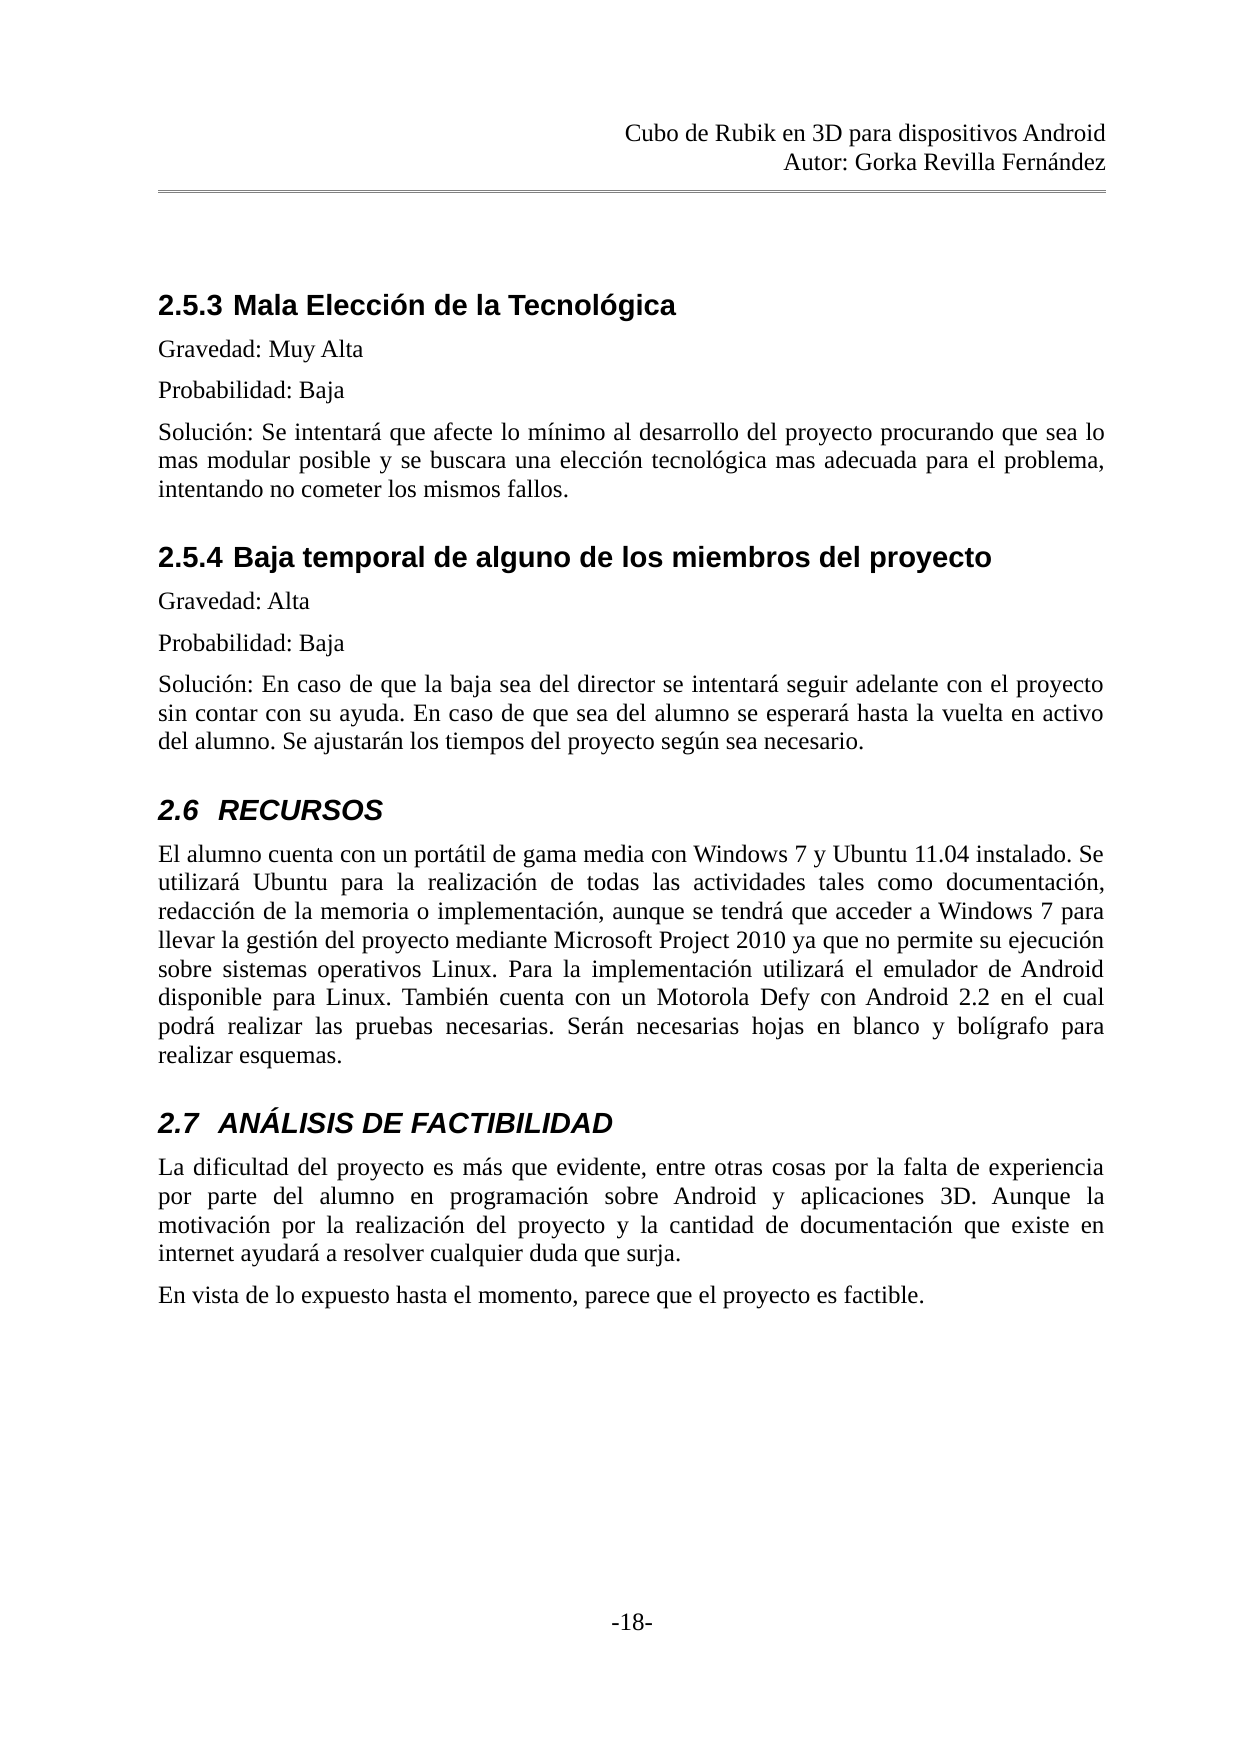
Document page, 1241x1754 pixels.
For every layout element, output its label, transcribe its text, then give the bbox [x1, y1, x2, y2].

text Solución: En caso de que la baja sea del director se intentará seguir adelante con el proyecto sin contar con su ayuda. En caso de que sea del alumno se esperará hasta la vuelta en activo del alumno. Se ajustarán los tiempos del proyecto según sea necesario. [158, 669, 1106, 755]
subtitle ANÁLISIS DE FACTIBILIDAD [158, 1106, 1106, 1140]
text Gravedad: Alta [158, 586, 1106, 615]
text Probabilidad: Baja [158, 375, 1106, 404]
text Gravedad: Muy Alta [158, 334, 1106, 363]
text Probabilidad: Baja [158, 628, 1106, 656]
subtitle Baja temporal de alguno de los miembros del proyecto [158, 540, 1106, 574]
subtitle Mala Elección de la Tecnológica [158, 288, 1106, 322]
text En vista de lo expuesto hasta el momento, parece que el proyecto es factible. [158, 1280, 1106, 1308]
subtitle RECURSOS [158, 793, 1106, 826]
text Solución: Se intentará que afecte lo mínimo al desarrollo del proyecto procurando que sea lo mas modular posible y se buscara una elección tecnológica mas adecuada para el problema, intentando no cometer los mismos fallos. [158, 417, 1106, 503]
text El alumno cuenta con un portátil de gama media con Windows 7 y Ubuntu 11.04 instalado. Se utilizará Ubuntu para la realización de todas las actividades tales como documentación, redacción de la memoria o implementación, aunque se tendrá que acceder a Windows 7 para llevar la gestión del proyecto mediante Microsoft Project 2010 ya que no permite su ejecución sobre sistemas operativos Linux. Para la implementación utilizará el emulador de Android disponible para Linux. También cuenta con un Motorola Defy con Android 2.2 en el cual podrá realizar las pruebas necesarias. Serán necesarias hojas en blanco y bolígrafo para realizar esquemas. [158, 839, 1106, 1069]
text La dificultad del proyecto es más que evidente, entre otras cosas por la falta de experiencia por parte del alumno en programación sobre Android y aplicaciones 3D. Aunque la motivación por la realización del proyecto y la cantidad de documentación que existe en internet ayudará a resolver cualquier duda que surja. [158, 1152, 1106, 1267]
